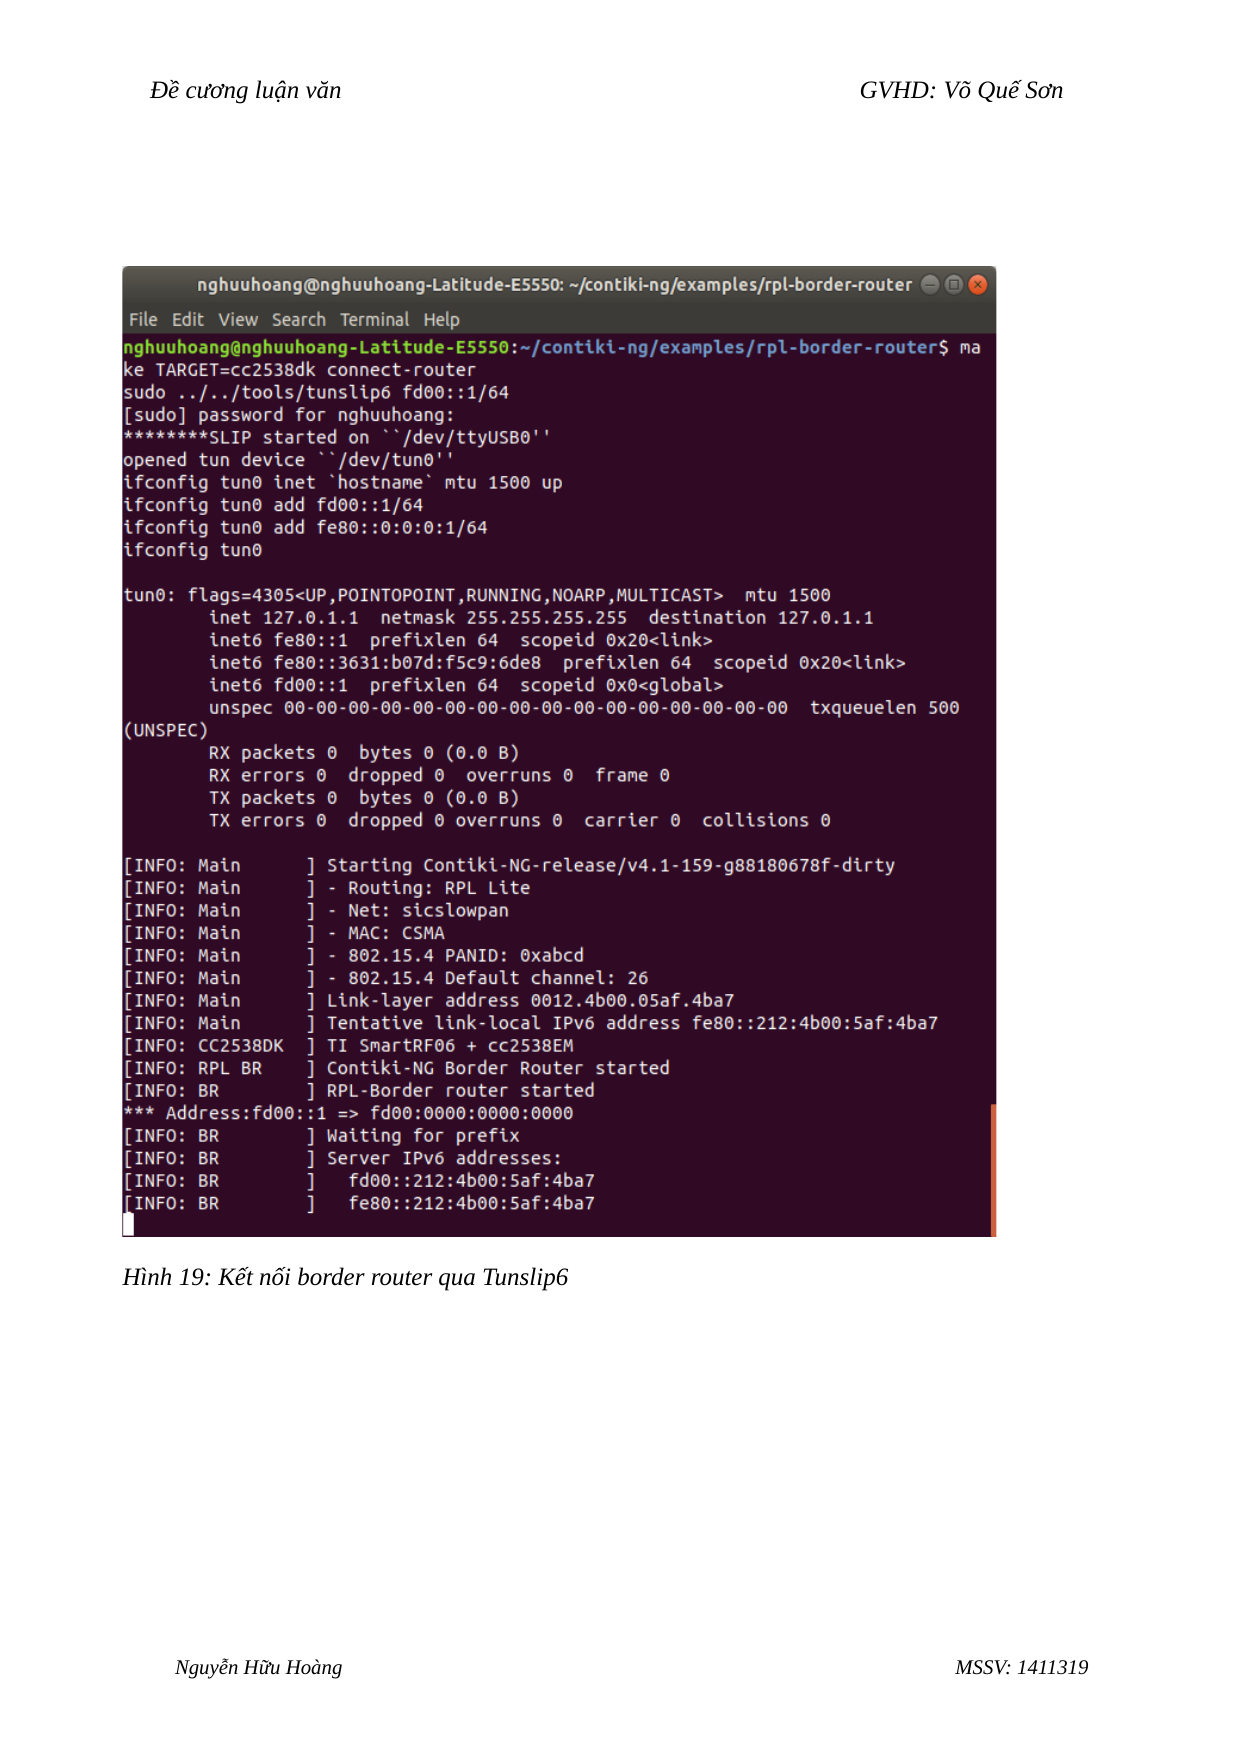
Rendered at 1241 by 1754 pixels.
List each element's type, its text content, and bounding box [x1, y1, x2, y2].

text Hình 19: Kết nối border router qua Tunslip6 [122, 1262, 1174, 1290]
picture [122, 266, 997, 1237]
